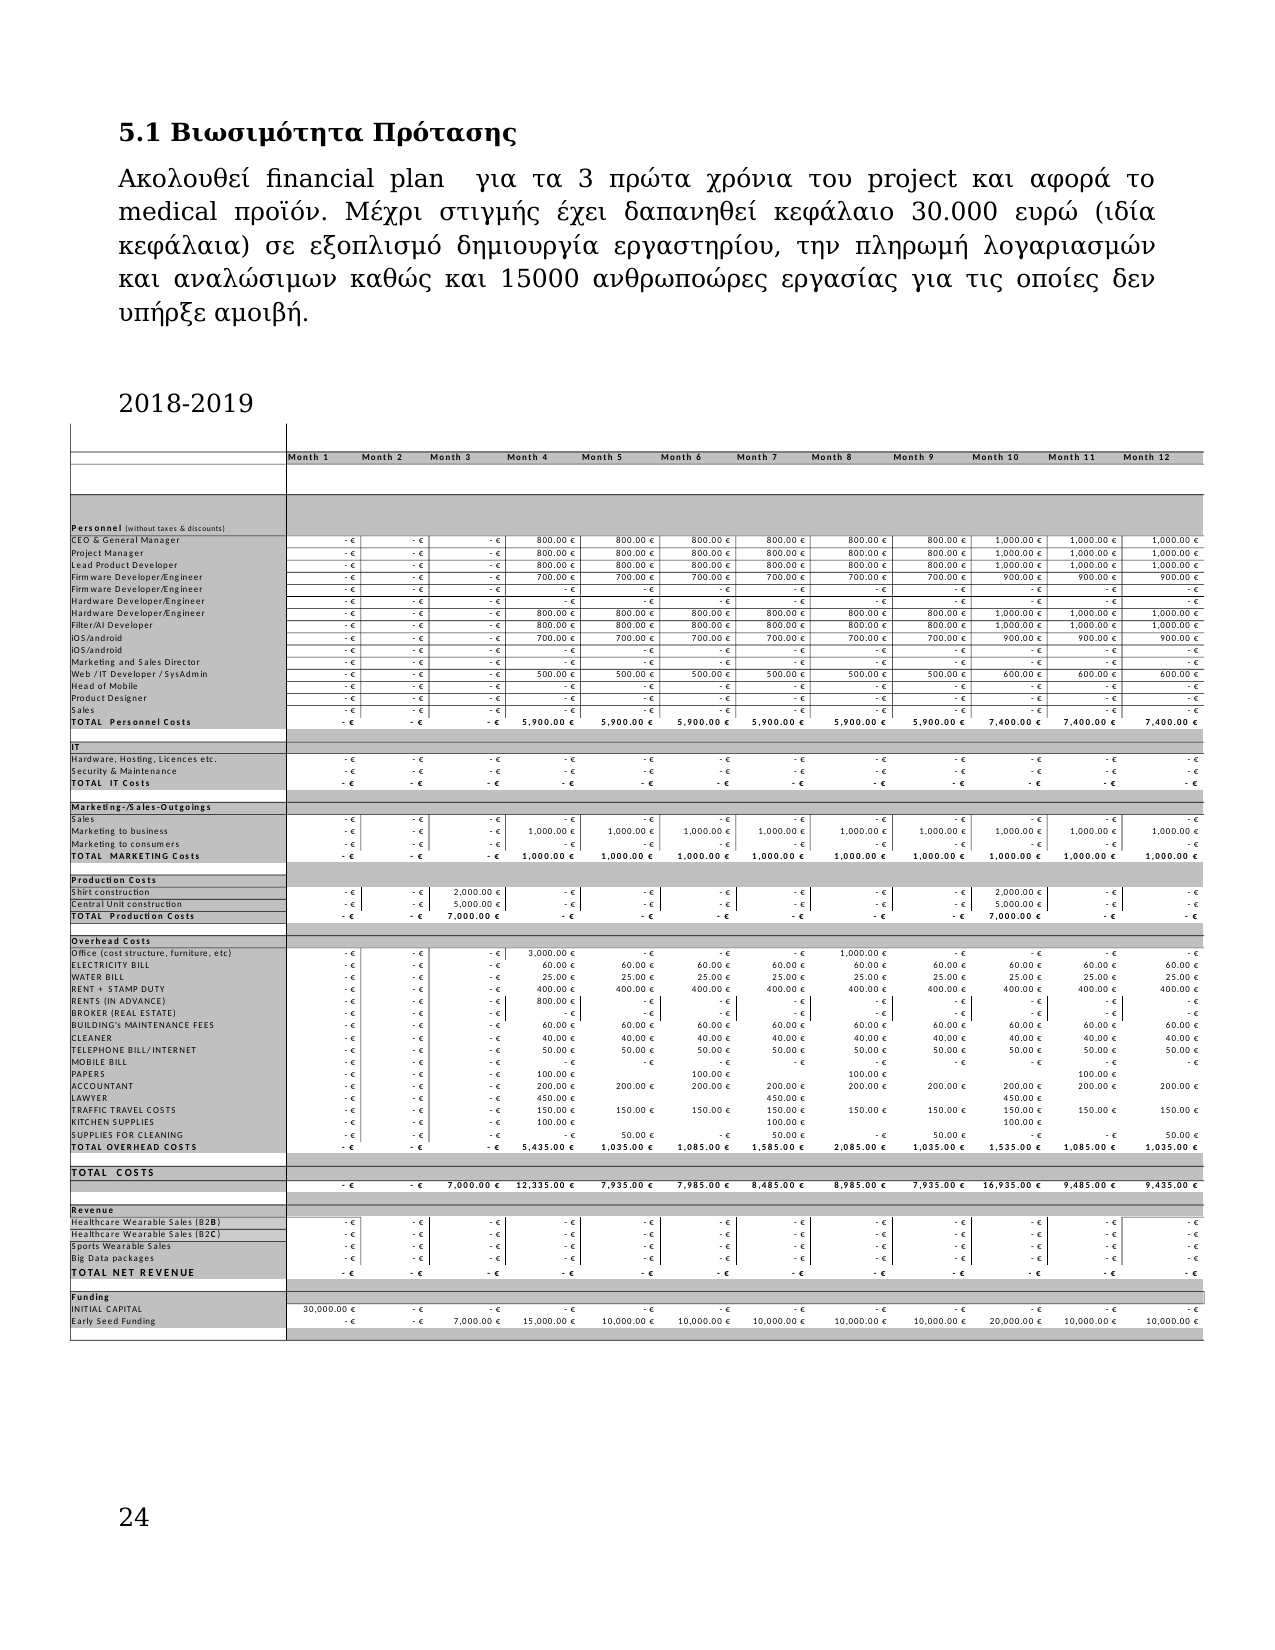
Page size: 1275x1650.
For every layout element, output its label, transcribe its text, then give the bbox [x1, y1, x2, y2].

text Ακολουθεί financial plan για τα 3 πρώτα χρόνια του project και αφορά το medical προϊόν. Μέχρι στιγμής έχει δαπανηθεί κεφάλαιο 30.000 ευρώ (ιδία κεφάλαια) σε εξοπλισμό δημιουργία εργαστηρίου, την πληρωμή λογαριασμών και αναλώσιμων καθώς και 15000 ανθρωποώρες εργασίας για τις οποίες δεν υπήρξε αμοιβή. [118, 164, 1157, 327]
text 2018-2019 [118, 389, 1157, 418]
text 5.1 Βιωσιμότητα Πρότασης [118, 118, 1157, 147]
